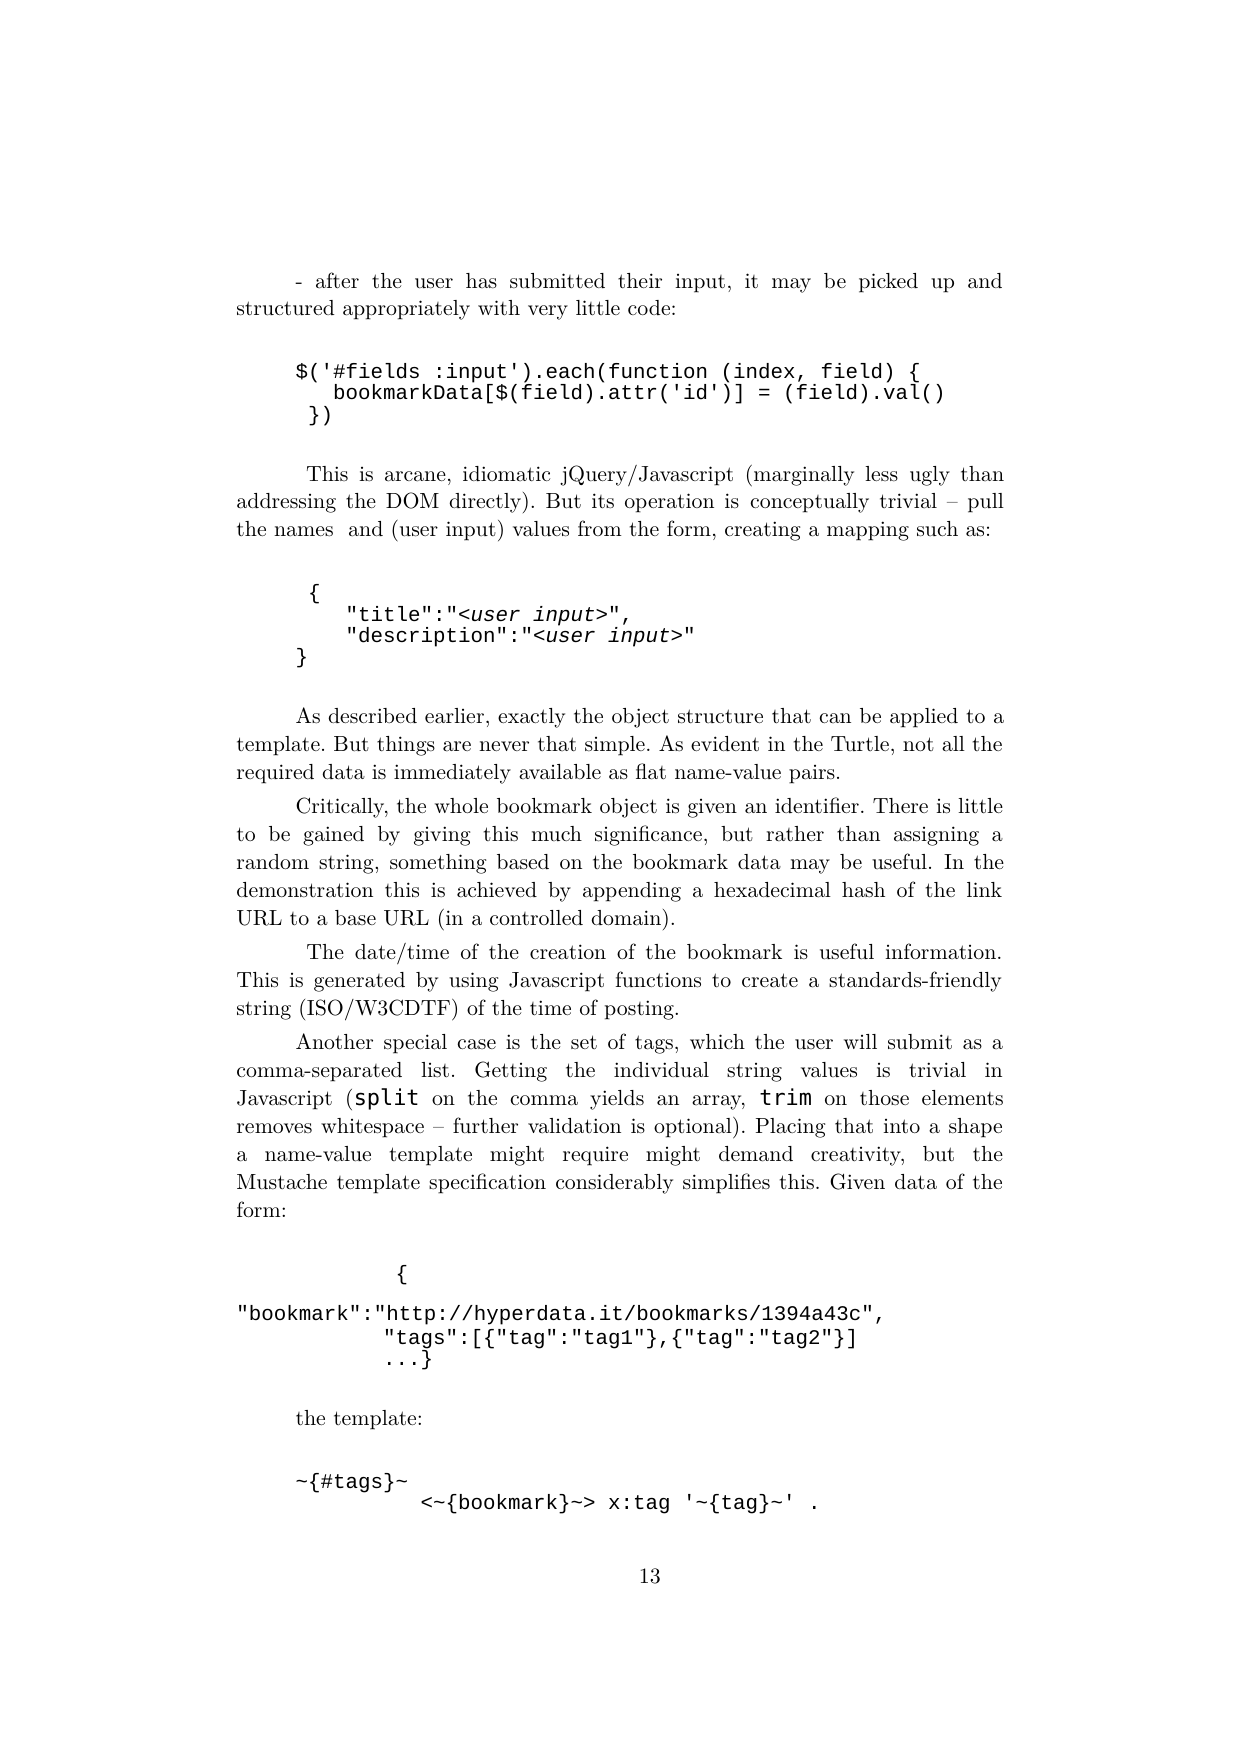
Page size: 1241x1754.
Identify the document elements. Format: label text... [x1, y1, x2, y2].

text { [236, 1263, 1004, 1284]
text Critically, the whole bookmark object is given an identifier. There is little to be gained by giving this much significance, but rather than assigning a random string, something based on the bookmark data may be useful. In the demonstration this is achieved by appending a hexadecimal hash of the link URL to a base URL (in a controlled domain). [236, 792, 1004, 932]
text "title":"<user input>", [236, 604, 1004, 625]
text - after the user has submitted their input, it may be picked up and structured appropriately with very little code: [236, 266, 1004, 322]
text As described earlier, exactly the object structure that can be applied to a template. But things are never that simple. As evident in the Turtle, not all the required data is immediately available as flat name-value pairs. [236, 702, 1004, 786]
text bookmarkData[$(field).attr('id')] = (field).val() [236, 383, 1004, 404]
text the template: [236, 1403, 1004, 1431]
text This is arcane, idiomatic jQuery/Javascript (marginally less ugly than addressing the DOM directly). But its operation is conceptually trivial – pull the names and (user input) values from the form, creating a mapping such as: [236, 459, 1004, 543]
text <~{bookmark}~> x:tag '~{tag}~' . [236, 1492, 1004, 1514]
text "description":"<user input>" [236, 625, 1004, 647]
text "tags":[{"tag":"tag1"},{"tag":"tag2"}] [236, 1327, 1004, 1348]
text }) [236, 404, 1004, 425]
text The date/time of the creation of the bookmark is useful information. This is generated by using Javascript functions to create a standards-friendly string (ISO/W3CDTF) of the time of posting. [236, 937, 1004, 1021]
text ...} [236, 1348, 1004, 1369]
text "bookmark":"http://hyperdata.it/bookmarks/1394a43c", [236, 1284, 1004, 1327]
text { [236, 583, 1004, 604]
text $('#fields :input').each(function (index, field) { [236, 361, 1004, 383]
text ~{#tags}~ [236, 1471, 1004, 1492]
text Another special case is the set of tags, which the user will submit as a comma-separated list. Getting the individual string values is trivial in Javascript (split on the comma yields an array, trim on those elements removes whitespace – further validation is optional). Placing that into a shape a name-value template might require might demand creativity, but the Mustache template specification considerably simplifies this. Given data of the form: [236, 1027, 1004, 1223]
text } [236, 647, 1004, 668]
